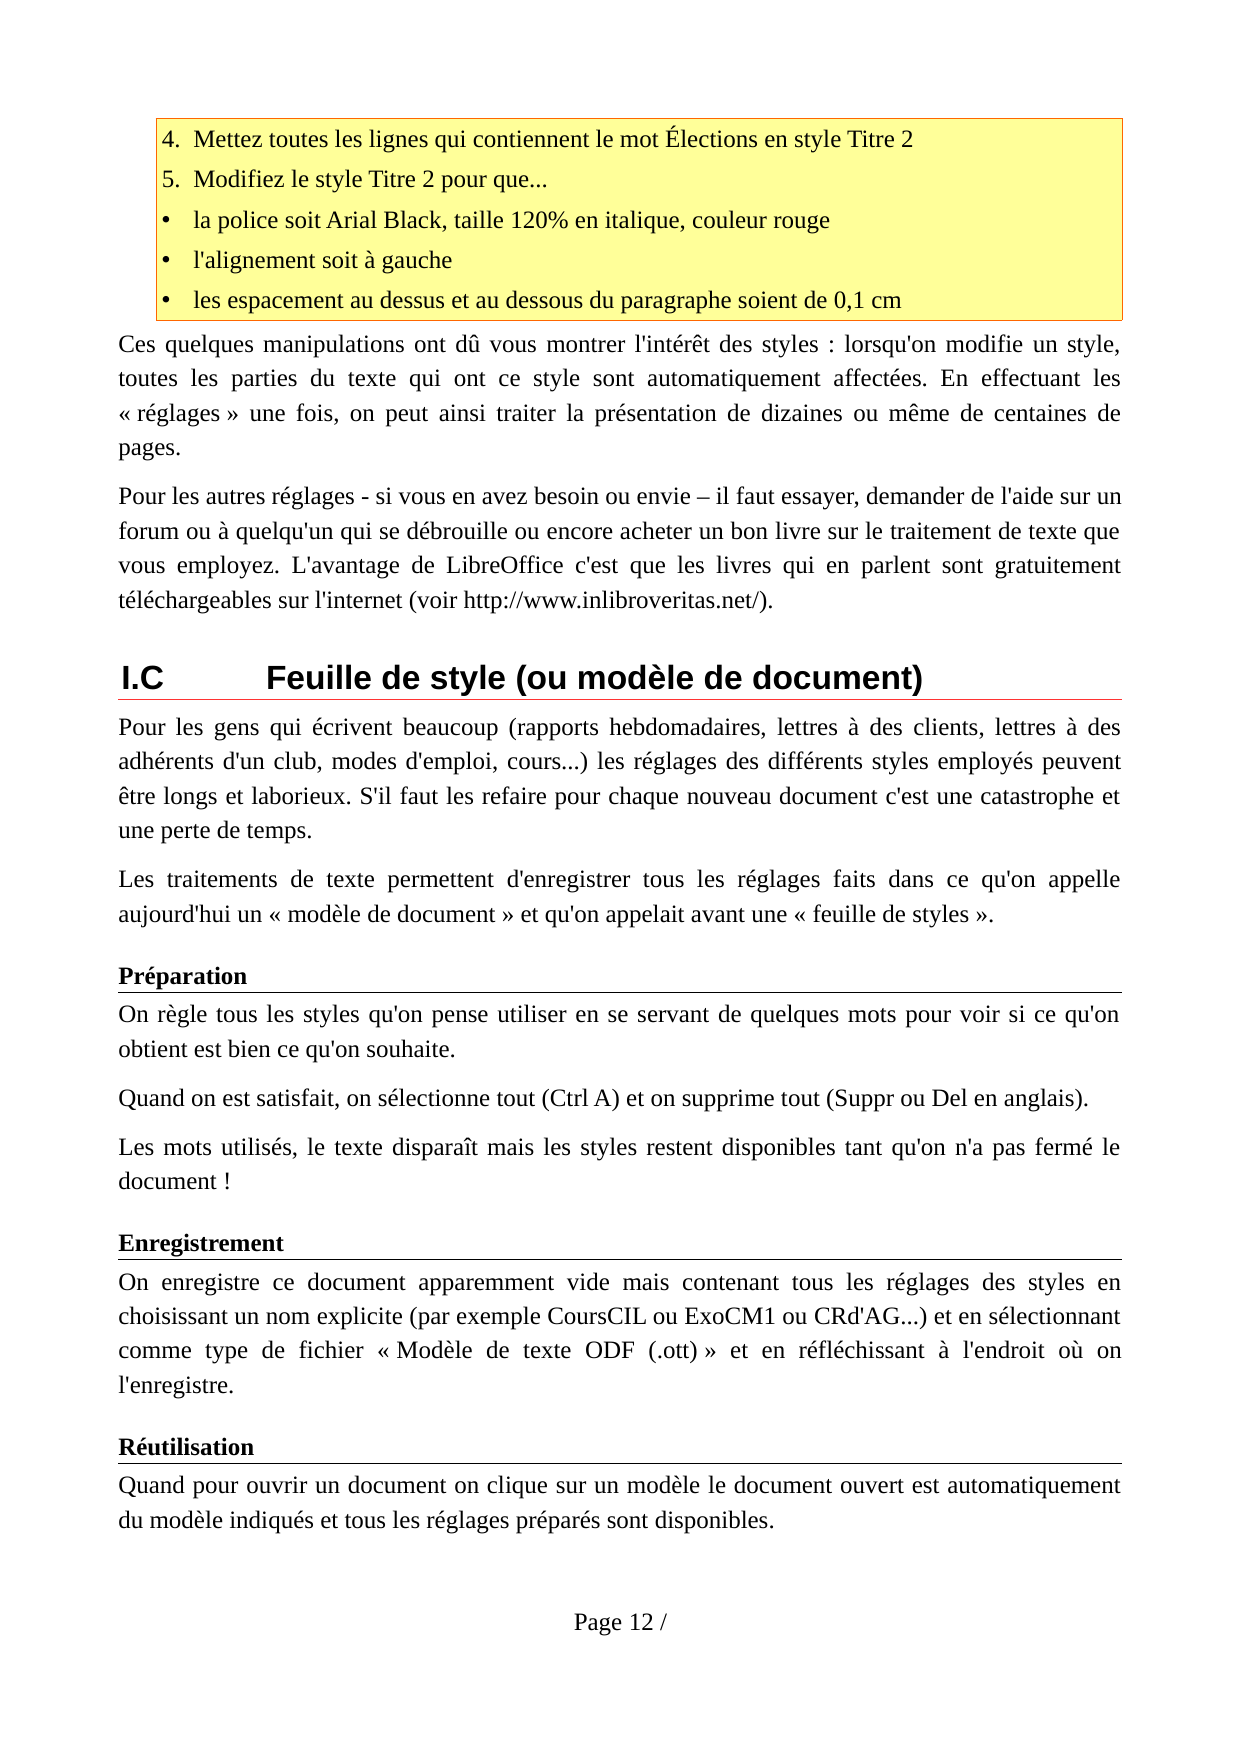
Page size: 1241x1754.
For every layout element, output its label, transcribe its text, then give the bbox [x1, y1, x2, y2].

subtitle Préparation [118, 961, 1122, 992]
text On règle tous les styles qu'on pense utiliser en se servant de quelques mots pour voir si ce qu'on obtient est bien ce qu'on souhaite. [118, 999, 1122, 1062]
list l'alignement soit à gauche [157, 239, 1122, 274]
list Mettez toutes les lignes qui contiennent le mot Élections en style Titre 2 [157, 119, 1122, 153]
text On enregistre ce document apparemment vide mais contenant tous les réglages des styles en choisissant un nom explicite (par exemple CoursCIL ou ExoCM1 ou CRd'AG...) et en sélectionnant comme type de fichier « Modèle de texte ODF (.ott) » et en réfléchissant à l'endroit où on l'enregistre. [118, 1267, 1122, 1399]
list la police soit Arial Black, taille 120% en italique, couleur rouge [157, 199, 1122, 233]
text Les traitements de texte permettent d'enregistrer tous les réglages faits dans ce qu'on appelle aujourd'hui un « modèle de document » et qu'on appelait avant une « feuille de styles ». [118, 864, 1122, 927]
list Modifiez le style Titre 2 pour que... [157, 158, 1122, 193]
text Les mots utilisés, le texte disparaît mais les styles restent disponibles tant qu'on n'a pas fermé le document ! [118, 1132, 1122, 1195]
subtitle Réutilisation [118, 1432, 1122, 1463]
text Quand on est satisfait, on sélectionne tout (Ctrl A) et on supprime tout (Suppr ou Del en anglais). [118, 1083, 1122, 1111]
text Pour les autres réglages - si vous en avez besoin ou envie – il faut essayer, demander de l'aide sur un forum ou à quelqu'un qui se débrouille ou encore acheter un bon livre sur le traitement de texte que vous employez. L'avantage de LibreOffice c'est que les livres qui en parlent sont gratuitement téléchargeables sur l'internet (voir http://www.inlibroveritas.net/). [118, 481, 1122, 613]
subtitle Enregistrement [118, 1228, 1122, 1259]
list les espacement au dessus et au dessous du paragraphe soient de 0,1 cm [157, 279, 1122, 320]
text Ces quelques manipulations ont dû vous montrer l'intérêt des styles : lorsqu'on modifie un style, toutes les parties du texte qui ont ce style sont automatiquement affectées. En effectuant les « réglages » une fois, on peut ainsi traiter la présentation de dizaines ou même de centaines de pages. [118, 329, 1122, 461]
text Pour les gens qui écrivent beaucoup (rapports hebdomadaires, lettres à des clients, lettres à des adhérents d'un club, modes d'emploi, cours...) les réglages des différents styles employés peuvent être longs et laborieux. S'il faut les refaire pour chaque nouveau document c'est une catastrophe et une perte de temps. [118, 712, 1122, 844]
text Quand pour ouvrir un document on clique sur un modèle le document ouvert est automatiquement du modèle indiqués et tous les réglages préparés sont disponibles. [118, 1471, 1122, 1534]
subtitle Feuille de style (ou modèle de document) [118, 655, 1122, 699]
